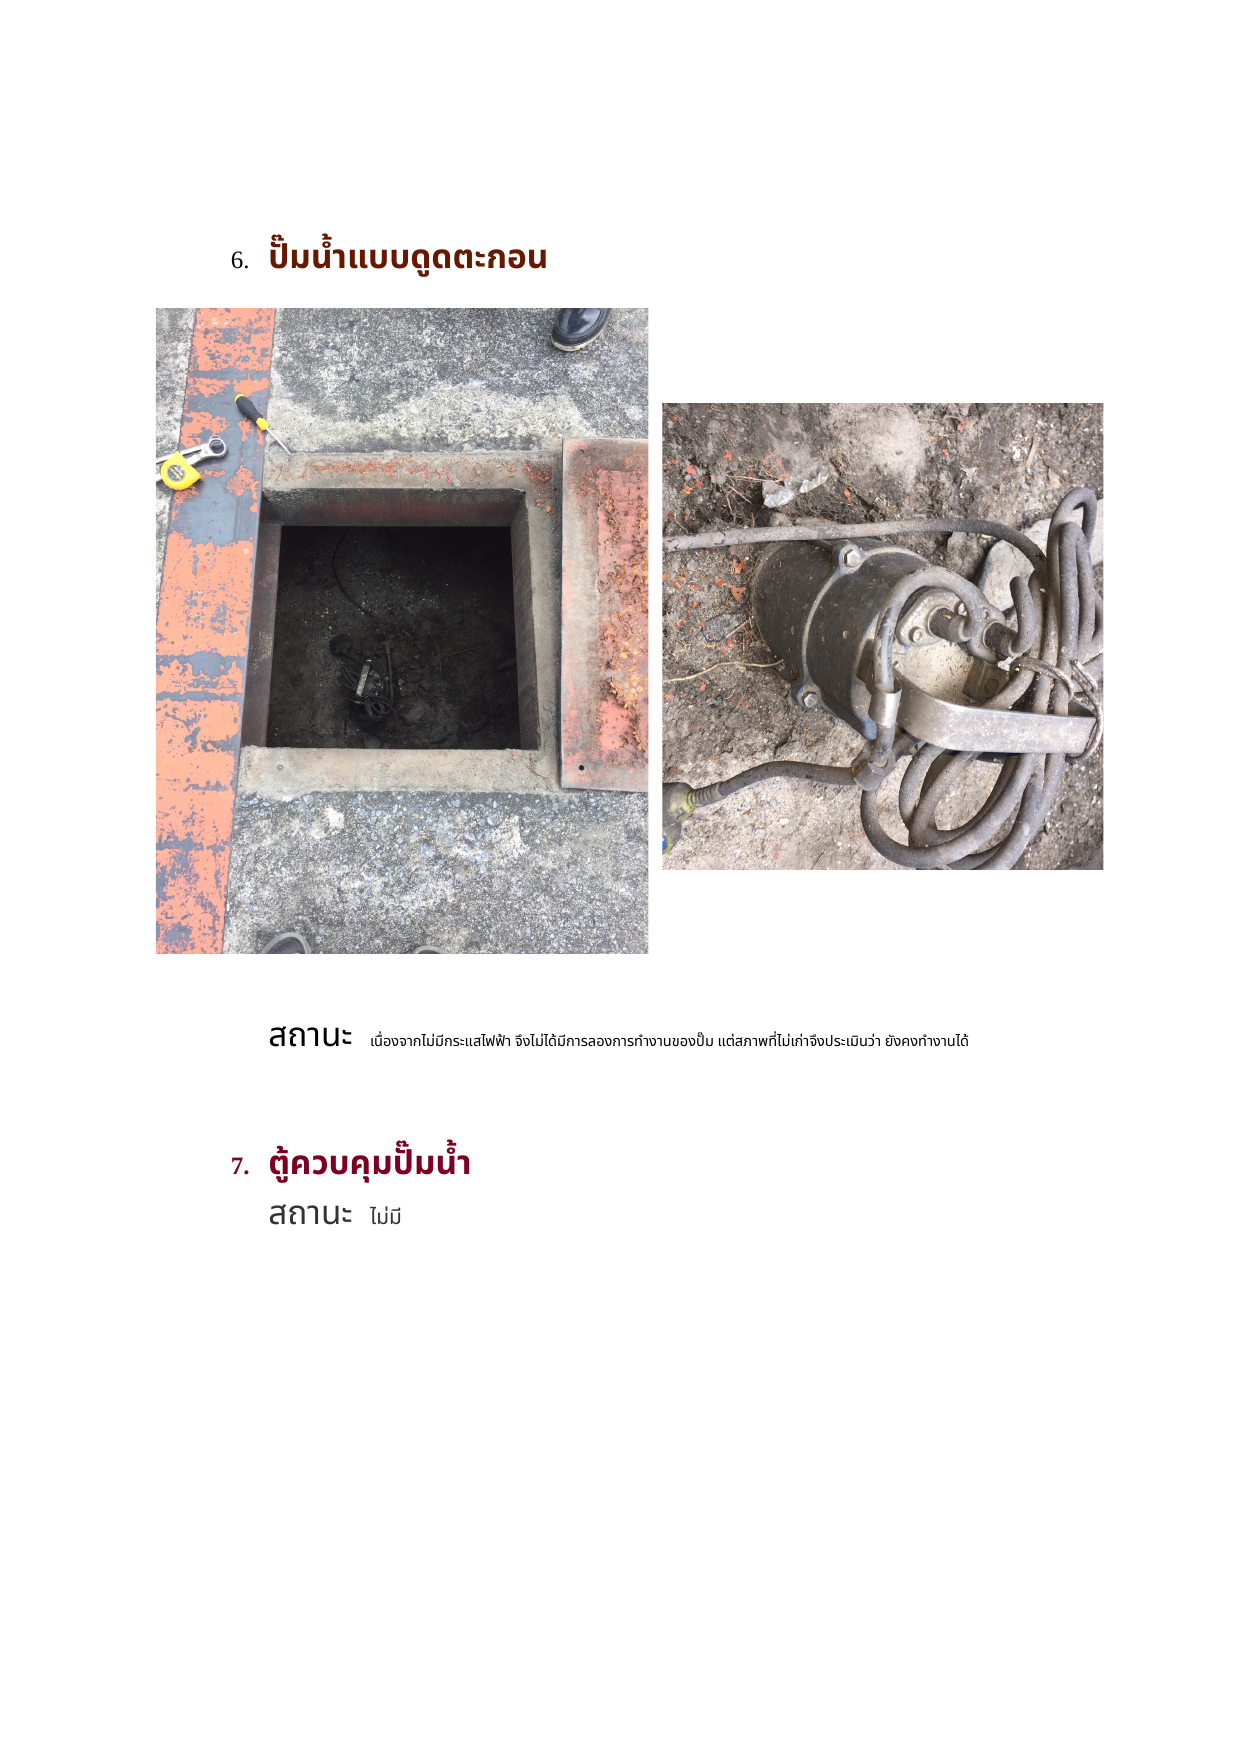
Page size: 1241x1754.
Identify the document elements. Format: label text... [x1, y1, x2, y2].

list ตู้ควบคุมปั๊มน้ำ [231, 1139, 1122, 1189]
list สถานะ เนื่องจากไม่มีกระแสไฟฟ้า จึงไม่ได้มีการลองการทำงานของปั๊ม แต่สภาพที่ไม่เก่าจึงประเมินว่า ยังคงทำงานได้ [231, 1011, 1122, 1061]
picture [155, 308, 649, 954]
list ปั๊มน้ำแบบดูดตะกอน [231, 233, 1122, 283]
list สถานะ ไม่มี [231, 1189, 1122, 1240]
picture [662, 403, 1104, 870]
